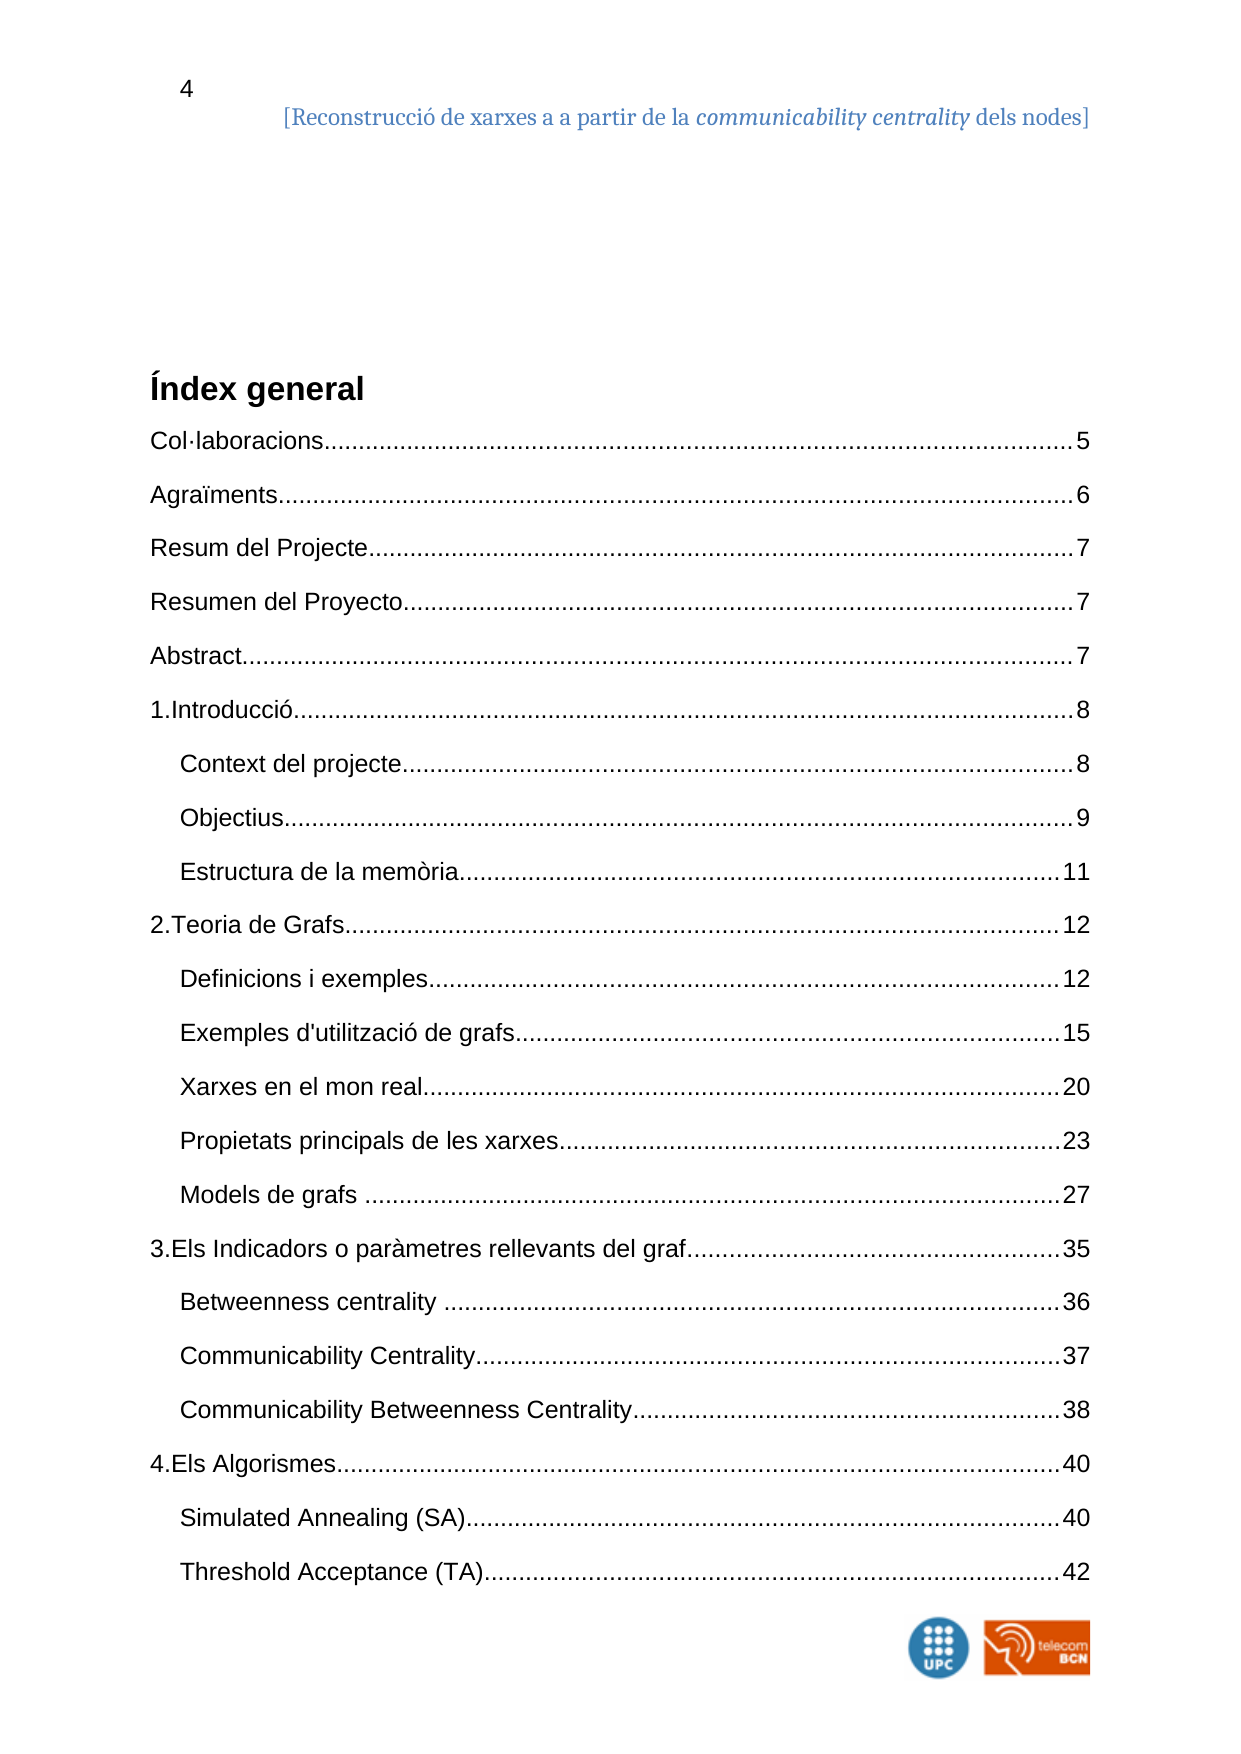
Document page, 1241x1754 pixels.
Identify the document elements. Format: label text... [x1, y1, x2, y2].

text Objectius 9 [179, 803, 1090, 831]
text Agraïments 6 [150, 479, 1090, 508]
text Propietats principals de les xarxes 23 [179, 1126, 1090, 1154]
text Definicions i exemples 12 [179, 964, 1090, 993]
text Models de grafs 27 [179, 1180, 1090, 1208]
text 1.Introducció 8 [150, 695, 1090, 724]
text Resum del Projecte 7 [150, 533, 1090, 562]
text Resumen del Proyecto 7 [150, 587, 1090, 616]
text Col·laboracions 5 [150, 426, 1090, 454]
text Context del projecte 8 [179, 749, 1090, 778]
text Communicability Centrality 37 [179, 1341, 1090, 1370]
picture [904, 1614, 1091, 1681]
text Communicability Betweenness Centrality 38 [179, 1395, 1090, 1424]
text Xarxes en el mon real 20 [179, 1072, 1090, 1101]
text Betweenness centrality 36 [179, 1287, 1090, 1316]
text Exemples d'utilització de grafs 15 [179, 1018, 1090, 1047]
text Simulated Annealing (SA) 40 [179, 1503, 1090, 1532]
text Threshold Acceptance (TA) 42 [179, 1557, 1090, 1585]
subtitle Índex general [150, 369, 1090, 407]
text Estructura de la memòria 11 [179, 857, 1090, 885]
text Abstract 7 [150, 641, 1090, 670]
text 3.Els Indicadors o paràmetres rellevants del graf 35 [150, 1233, 1090, 1262]
text 2.Teoria de Grafs 12 [150, 910, 1090, 939]
text 4.Els Algorismes 40 [150, 1449, 1090, 1478]
